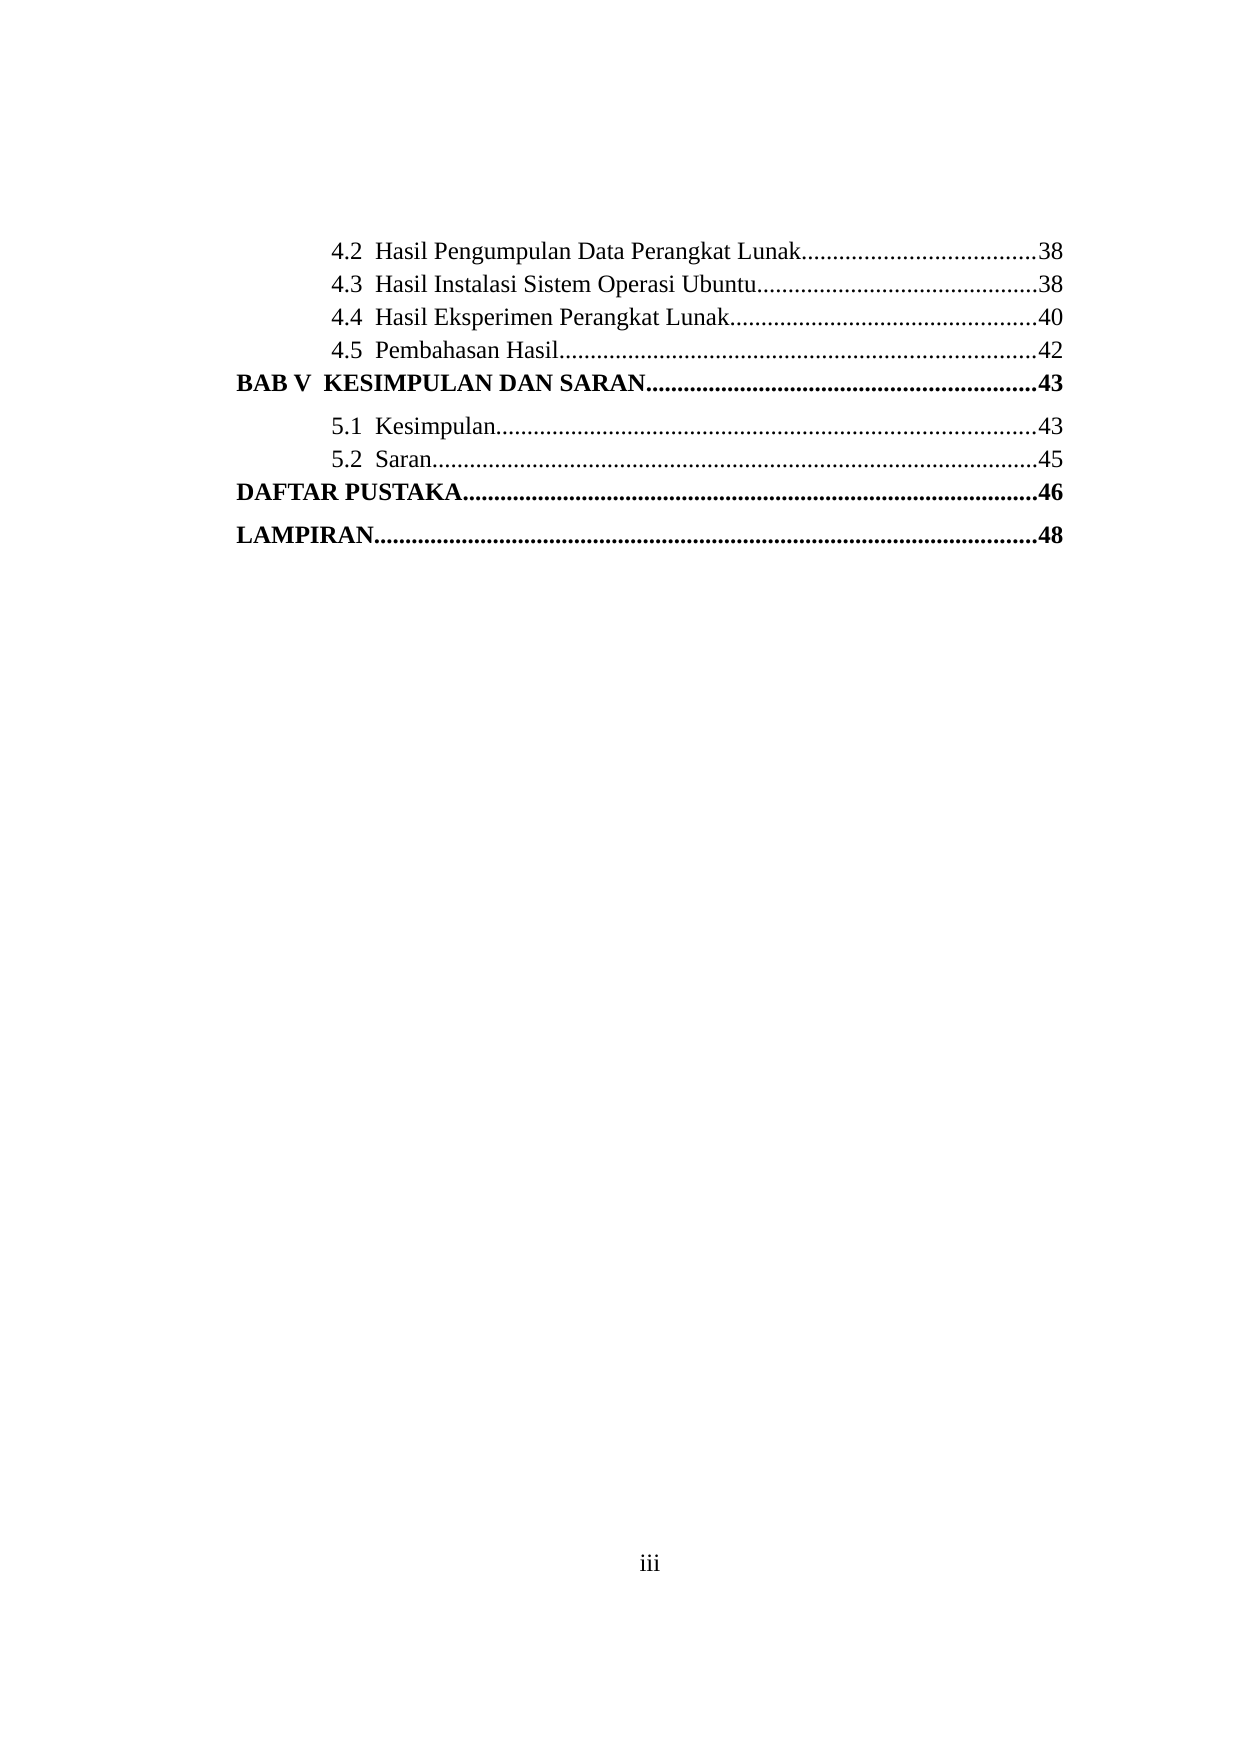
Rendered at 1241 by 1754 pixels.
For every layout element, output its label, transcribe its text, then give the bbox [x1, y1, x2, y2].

text 4.2 Hasil Pengumpulan Data Perangkat Lunak 38 [325, 236, 1063, 265]
text 4.5 Pembahasan Hasil 42 [325, 335, 1063, 364]
text 5.2 Saran 45 [325, 444, 1063, 473]
text BAB V KESIMPULAN DAN SARAN 43 [236, 368, 1063, 397]
text 4.4 Hasil Eksperimen Perangkat Lunak 40 [325, 302, 1063, 331]
text 5.1 Kesimpulan 43 [325, 411, 1063, 440]
text 4.3 Hasil Instalasi Sistem Operasi Ubuntu 38 [325, 269, 1063, 298]
text LAMPIRAN 48 [236, 521, 1063, 549]
text DAFTAR PUSTAKA 46 [236, 477, 1063, 506]
